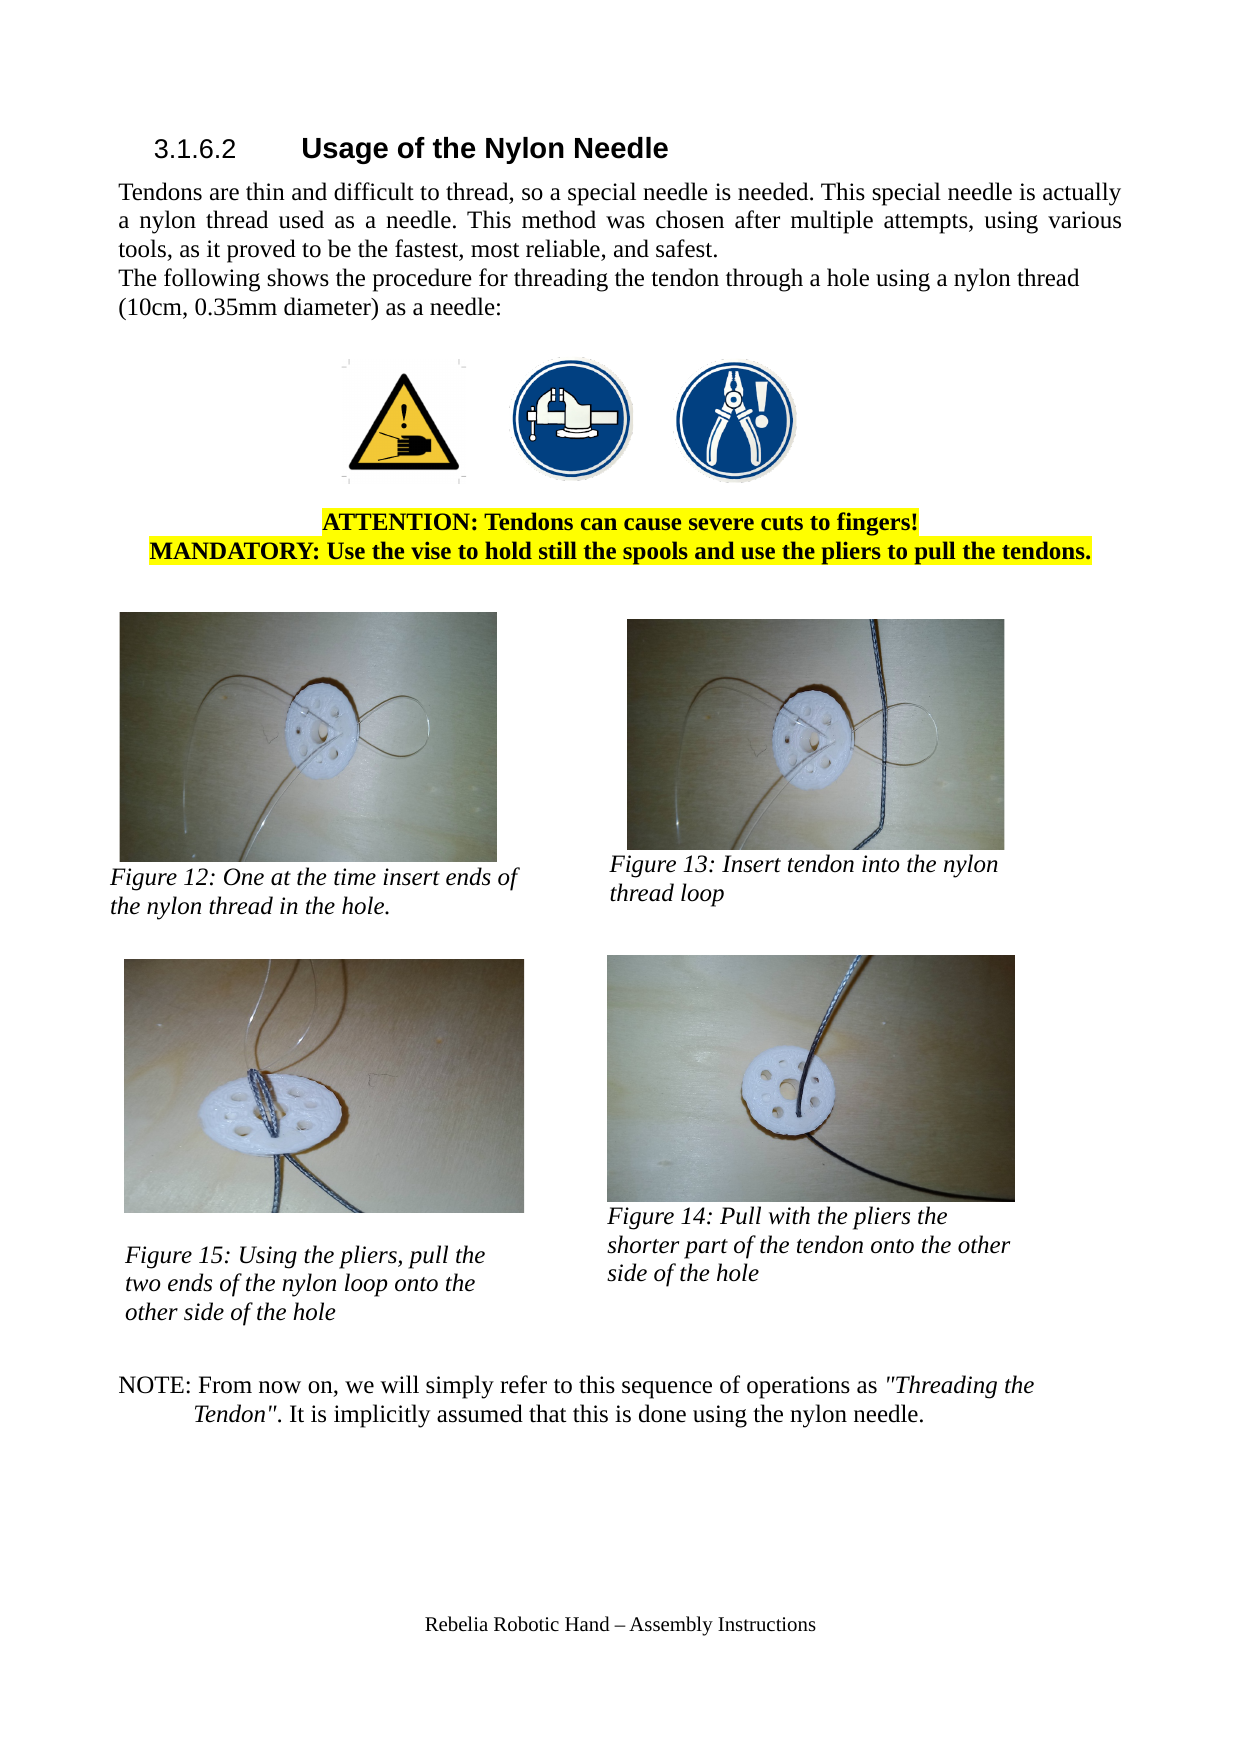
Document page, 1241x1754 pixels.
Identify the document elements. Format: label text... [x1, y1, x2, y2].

text (10cm, 0.35mm diameter) as a needle: [118, 292, 1123, 320]
text Figure 15: Using the pliers, pull the two ends of the nylon loop onto the other side of the hole [125, 1240, 523, 1326]
picture [607, 955, 1015, 1202]
text ATTENTION: Tendons can cause severe cuts to fingers! [118, 507, 1123, 536]
text Figure 12: One at the time insert ends of the nylon thread in the hole. [110, 615, 522, 919]
text Figure 13: Insert tendon into the nylon thread loop [609, 619, 1022, 907]
picture [508, 356, 634, 481]
picture [627, 619, 1005, 850]
picture [119, 612, 497, 862]
text Tendon". It is implicitly assumed that this is done using the nylon needle. [118, 1399, 1123, 1427]
picture [341, 359, 467, 484]
subtitle Usage of the Nylon Needle [153, 131, 1123, 164]
picture [124, 959, 525, 1213]
text MANDATORY: Use the vise to hold still the spools and use the pliers to pull the tendons. [118, 536, 1123, 565]
text The following shows the procedure for threading the tendon through a hole using a nylon thread [118, 263, 1123, 292]
picture [672, 358, 797, 483]
text Tendons are thin and difficult to thread, so a special needle is needed. This special needle is actually a nylon thread used as a needle. This method was chosen after multiple attempts, using various tools, as it proved to be the fastest, most reliable, and safest. [118, 177, 1123, 263]
text NOTE: From now on, we will simply refer to this sequence of operations as "Threading the [118, 1370, 1123, 1399]
text Figure 14: Pull with the pliers the shorter part of the tendon onto the other side of the hole [607, 1029, 1020, 1287]
